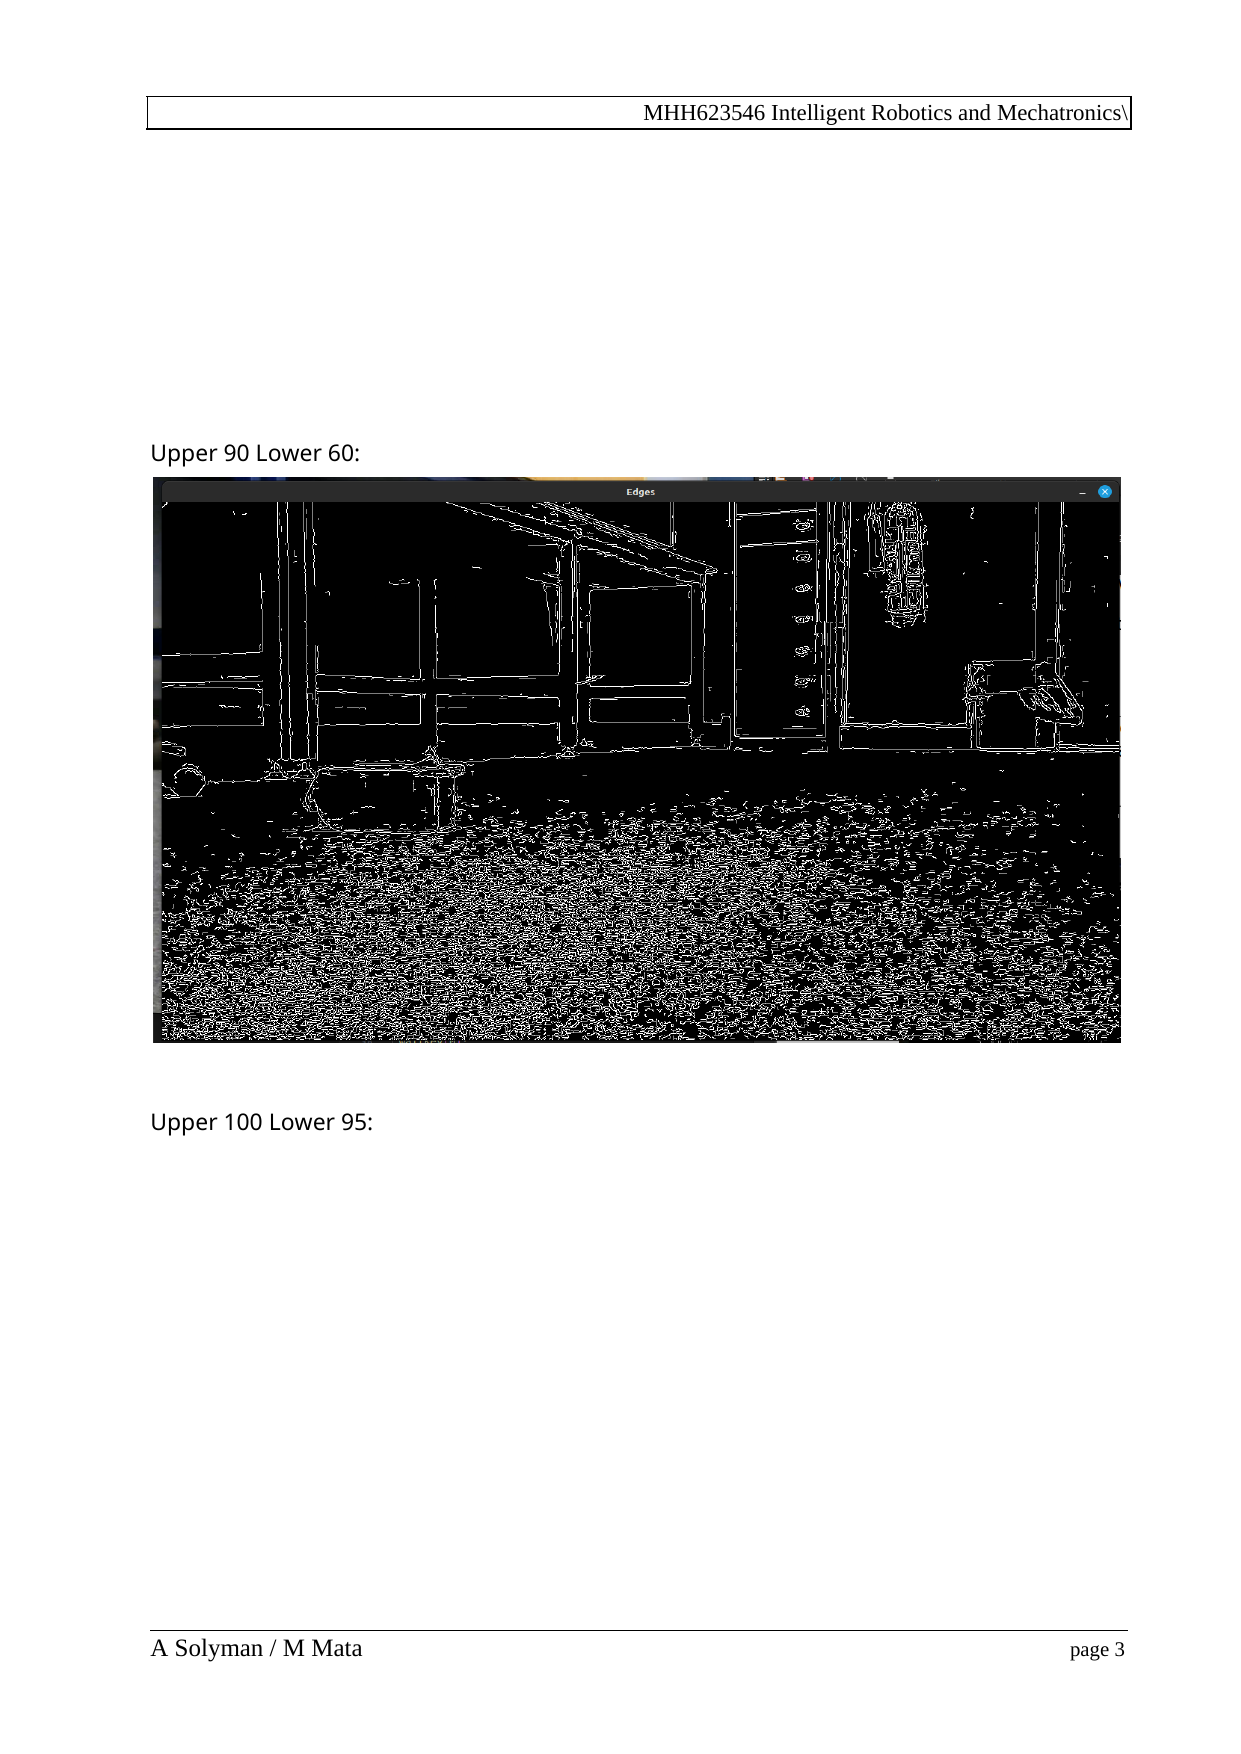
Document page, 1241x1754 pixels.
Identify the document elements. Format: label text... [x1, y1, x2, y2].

text Upper 100 Lower 95: [150, 1106, 1128, 1137]
text Upper 90 Lower 60: [150, 437, 1128, 468]
picture [153, 477, 230, 701]
